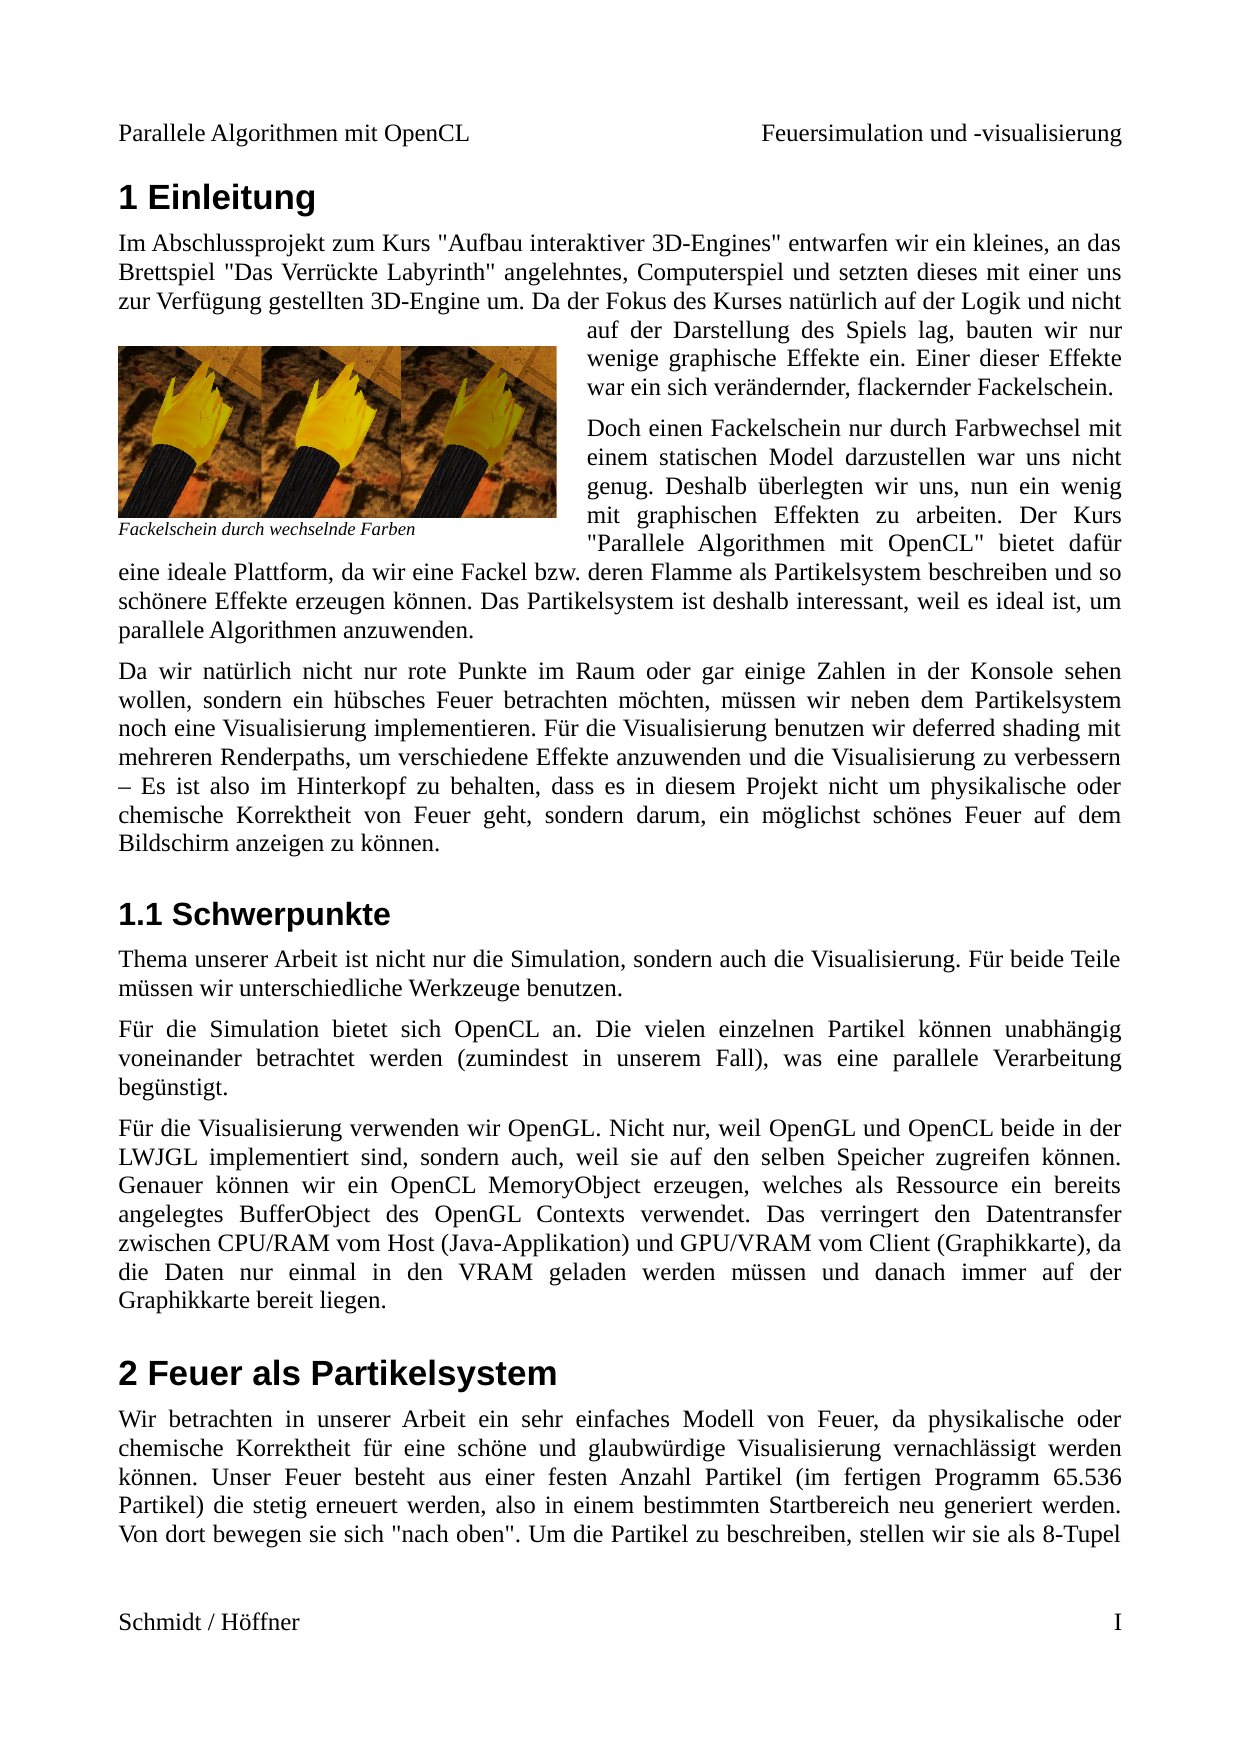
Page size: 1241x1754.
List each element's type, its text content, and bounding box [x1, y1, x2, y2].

subtitle Feuer als Partikelsystem [118, 1352, 1122, 1392]
subtitle Schwerpunkte [118, 895, 1122, 932]
subtitle Einleitung [118, 176, 1122, 217]
text Für die Simulation bietet sich OpenCL an. Die vielen einzelnen Partikel können unabhängig voneinander betrachtet werden (zumindest in unserem Fall), was eine parallele Verarbeitung begünstigt. [118, 1014, 1122, 1100]
text Wir betrachten in unserer Arbeit ein sehr einfaches Modell von Feuer, da physikalische oder chemische Korrektheit für eine schöne und glaubwürdige Visualisierung vernachlässigt werden können. Unser Feuer besteht aus einer festen Anzahl Partikel (im fertigen Programm 65.536 Partikel) die stetig erneuert werden, also in einem bestimmten Startbereich neu generiert werden. Von dort bewegen sie sich "nach oben". Um die Partikel zu beschreiben, stellen wir sie als 8-Tupel [118, 1404, 1122, 1548]
picture [118, 346, 557, 518]
text Thema unserer Arbeit ist nicht nur die Simulation, sondern auch die Visualisierung. Für beide Teile müssen wir unterschiedliche Werkzeuge benutzen. [118, 944, 1122, 1002]
text Für die Visualisierung verwenden wir OpenGL. Nicht nur, weil OpenGL und OpenCL beide in der LWJGL implementiert sind, sondern auch, weil sie auf den selben Speicher zugreifen können. Genauer können wir ein OpenCL MemoryObject erzeugen, welches als Ressource ein bereits angelegtes BufferObject des OpenGL Contexts verwendet. Das verringert den Datentransfer zwischen CPU/RAM vom Host (Java-Applikation) und GPU/VRAM vom Client (Graphikkarte), da die Daten nur einmal in den VRAM geladen werden müssen und danach immer auf der Graphikkarte bereit liegen. [118, 1113, 1122, 1314]
text Fackelschein durch wechselnde Farben [118, 518, 557, 539]
text Doch einen Fackelschein nur durch Farbwechsel mit einem statischen Model darzustellen war uns nicht genug. Deshalb überlegten wir uns, nun ein wenig mit graphischen Effekten zu arbeiten. Der Kurs "Parallele Algorithmen mit OpenCL" bietet dafür eine ideale Plattform, da wir eine Fackel bzw. deren Flamme als Partikelsystem beschreiben und so schönere Effekte erzeugen können. Das Partikelsystem ist deshalb interessant, weil es ideal ist, um parallele Algorithmen anzuwenden. [118, 413, 1122, 643]
text Im Abschlussprojekt zum Kurs "Aufbau interaktiver 3D-Engines" entwarfen wir ein kleines, an das Brettspiel "Das Verrückte Labyrinth" angelehntes, Computerspiel und setzten dieses mit einer uns zur Verfügung gestellten 3D-Engine um. Da der Fokus des Kurses natürlich auf der Logik und nicht auf der Darstellung des Spiels lag, bauten wir nur wenige graphische Effekte ein. Einer dieser Effekte war ein sich verändernder, flackernder Fackelschein. [118, 228, 1122, 401]
text Da wir natürlich nicht nur rote Punkte im Raum oder gar einige Zahlen in der Konsole sehen wollen, sondern ein hübsches Feuer betrachten möchten, müssen wir neben dem Partikelsystem noch eine Visualisierung implementieren. Für die Visualisierung benutzen wir deferred shading mit mehreren Renderpaths, um verschiedene Effekte anzuwenden und die Visualisierung zu verbessern – Es ist also im Hinterkopf zu behalten, dass es in diesem Projekt nicht um physikalische oder chemische Korrektheit von Feuer geht, sondern darum, ein möglichst schönes Feuer auf dem Bildschirm anzeigen zu können. [118, 656, 1122, 857]
